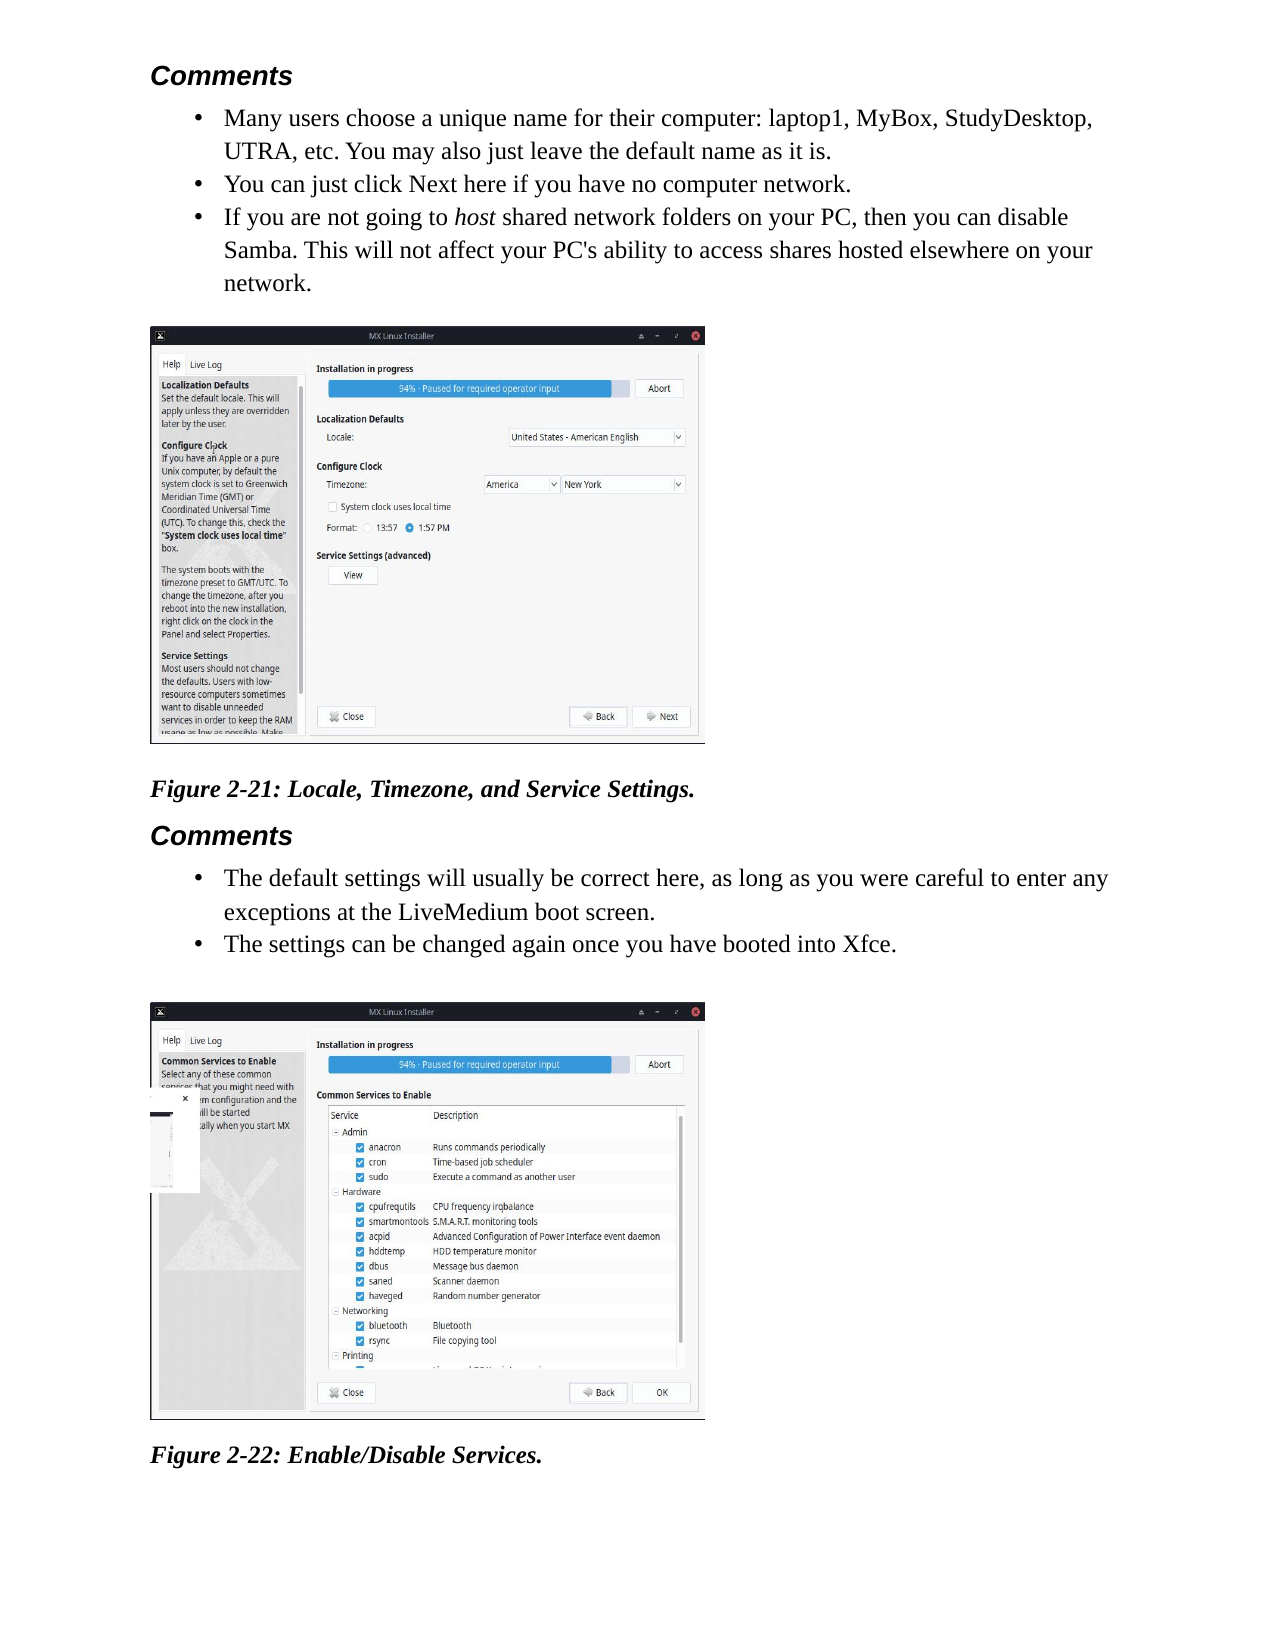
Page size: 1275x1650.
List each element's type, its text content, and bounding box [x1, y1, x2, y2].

list The settings can be changed again once you have booted into Xfce. [194, 929, 1125, 958]
subtitle Comments [150, 59, 1125, 91]
picture [150, 1002, 705, 1420]
list Many users choose a unique name for their computer: laptop1, MyBox, StudyDesktop, UTRA, etc. You may also just leave the default name as it is. [194, 103, 1125, 165]
picture [150, 326, 705, 744]
text Figure 2-21: Locale, Timezone, and Service Settings. [150, 774, 1125, 802]
subtitle Comments [150, 819, 1125, 851]
text Figure 2-22: Enable/Disable Services. [150, 977, 1125, 1469]
list The default settings will usually be correct here, as long as you were careful to enter any exceptions at the LiveMedium boot screen. [194, 863, 1125, 925]
list If you are not going to host shared network folders on your PC, then you can disable Samba. This will not affect your PC's ability to access shares hosted elsewhere on your network. [194, 202, 1125, 297]
list You can just click Next here if you have no computer network. [194, 169, 1125, 198]
